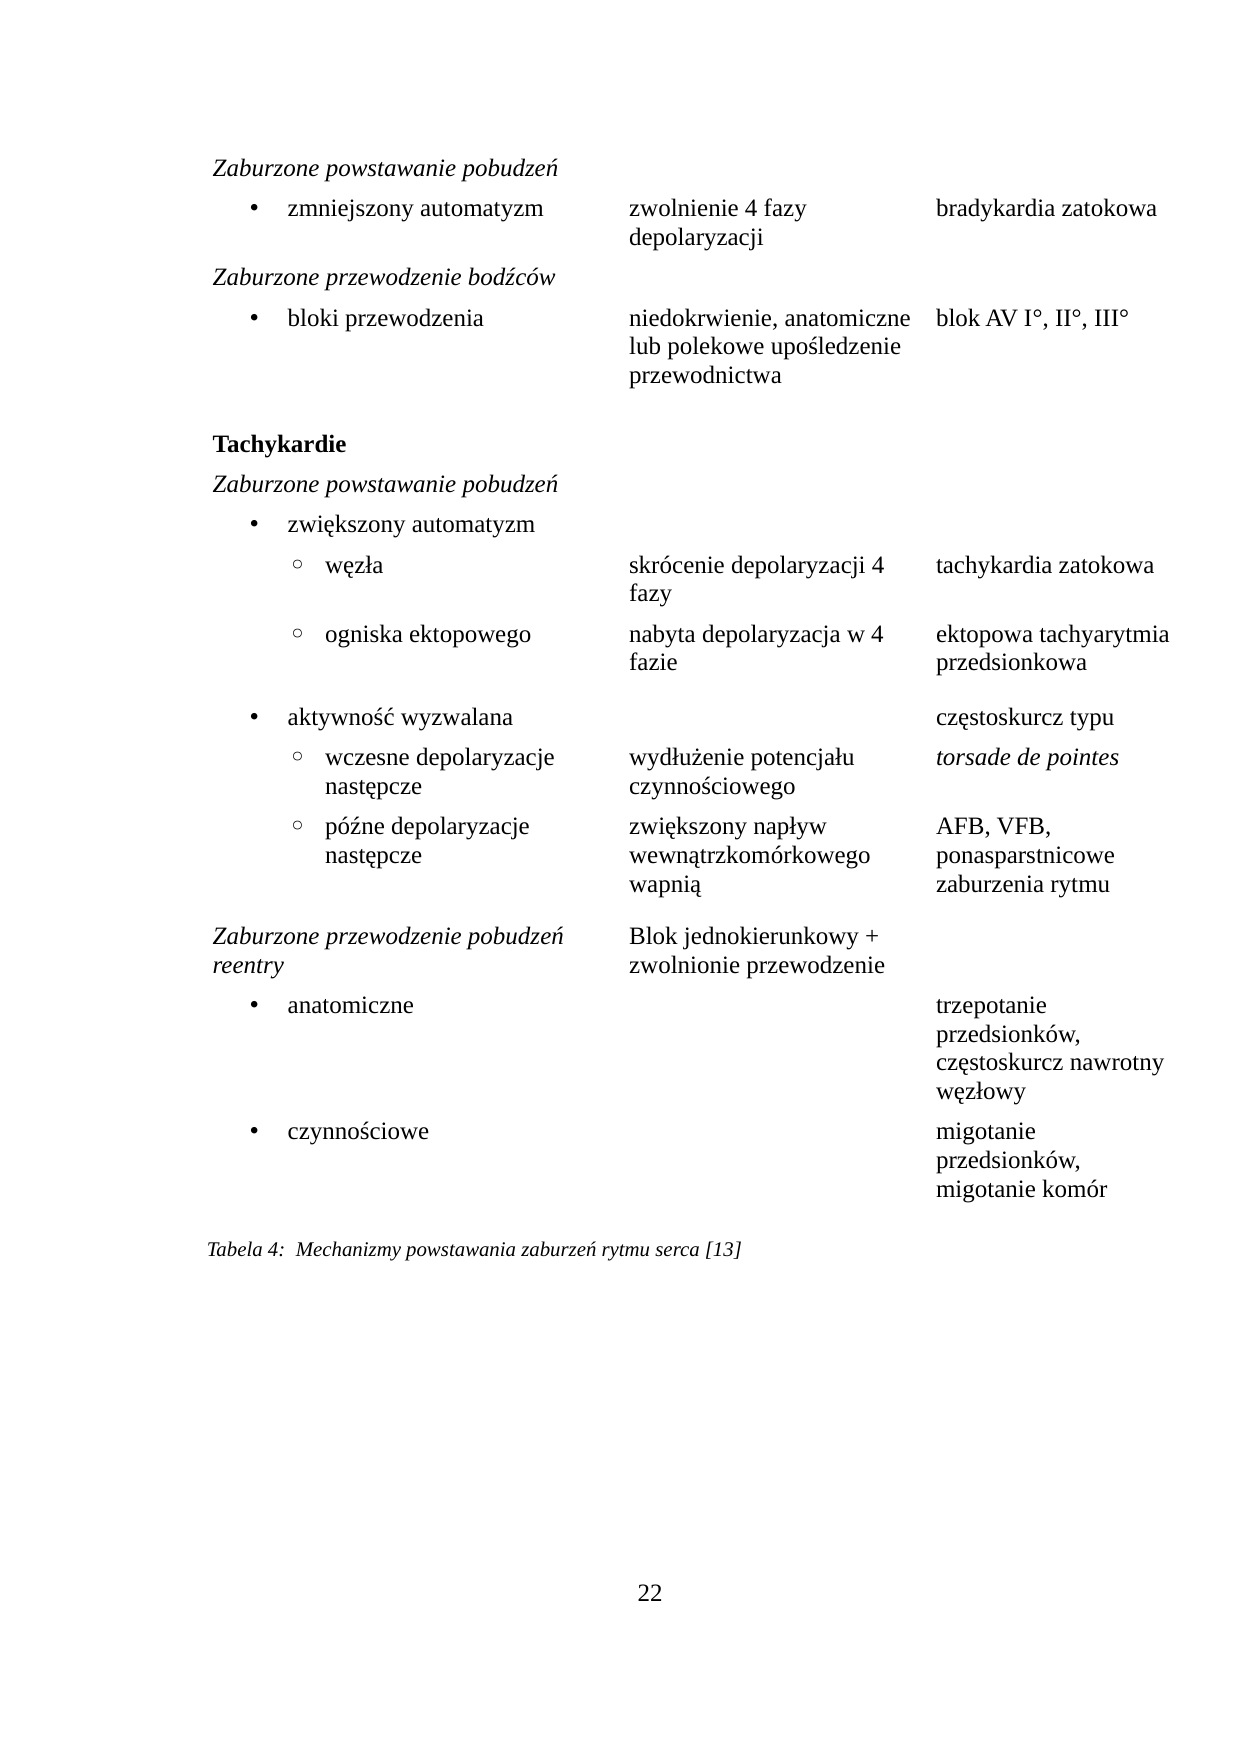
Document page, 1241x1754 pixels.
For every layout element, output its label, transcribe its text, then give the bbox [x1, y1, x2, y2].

table_cell zwiększony napływ wewnątrzkomórkowego wapnią [623, 806, 930, 915]
table_cell nabyta depolaryzacja w 4 fazie [623, 613, 930, 696]
table_cell [930, 424, 1178, 464]
table_cell [623, 464, 930, 504]
table_cell Blok jednokierunkowy + zwolnionie przewodzenie [623, 915, 930, 984]
table_cell niedokrwienie, anatomiczne lub polekowe upośledzenie przewodnictwa [623, 297, 930, 423]
table_cell [623, 1111, 930, 1237]
table_cell anatomiczne [207, 984, 623, 1111]
table_cell bloki przewodzenia [207, 297, 623, 423]
table_cell migotanie przedsionków, migotanie komór [930, 1111, 1178, 1237]
table_cell zmniejszony automatyzm [207, 188, 623, 257]
table_cell późne depolaryzacje następcze [207, 806, 623, 915]
table_cell [930, 148, 1178, 188]
table_cell wydłużenie potencjału czynnościowego [623, 737, 930, 806]
table_cell [930, 257, 1178, 297]
table_cell [623, 696, 930, 737]
table_cell AFB, VFB, ponasparstnicowe zaburzenia rytmu [930, 806, 1178, 915]
table_cell Zaburzone przewodzenie pobudzeń reentry [207, 915, 623, 984]
table_cell ogniska ektopowego [207, 613, 623, 696]
table_cell [930, 504, 1178, 544]
table_cell [623, 504, 930, 544]
table_cell [623, 424, 930, 464]
table_cell częstoskurcz typu [930, 696, 1178, 737]
text Tabela 4: Mechanizmy powstawania zaburzeń rytmu serca [13] [207, 1237, 1093, 1261]
table_cell [623, 148, 930, 188]
table_cell wczesne depolaryzacje następcze [207, 737, 623, 806]
table_cell zwolnienie 4 fazy depolaryzacji [623, 188, 930, 257]
table_cell tachykardia zatokowa [930, 544, 1178, 613]
table_cell zwiększony automatyzm [207, 504, 623, 544]
table_cell [623, 257, 930, 297]
table_cell blok AV I°, II°, III° [930, 297, 1178, 423]
table_cell Zaburzone powstawanie pobudzeń [207, 464, 623, 504]
table_cell ektopowa tachyarytmia przedsionkowa [930, 613, 1178, 696]
table_cell [930, 464, 1178, 504]
table_cell Tachykardie [207, 424, 623, 464]
table_cell czynnościowe [207, 1111, 623, 1237]
table_cell bradykardia zatokowa [930, 188, 1178, 257]
table_cell Zaburzone powstawanie pobudzeń [207, 148, 623, 188]
table_cell [623, 984, 930, 1111]
table_cell aktywność wyzwalana [207, 696, 623, 737]
table_cell skrócenie depolaryzacji 4 fazy [623, 544, 930, 613]
table_cell trzepotanie przedsionków, częstoskurcz nawrotny węzłowy [930, 984, 1178, 1111]
table_cell [930, 915, 1178, 984]
table_cell Zaburzone przewodzenie bodźców [207, 257, 623, 297]
table_cell torsade de pointes [930, 737, 1178, 806]
table_cell węzła [207, 544, 623, 613]
